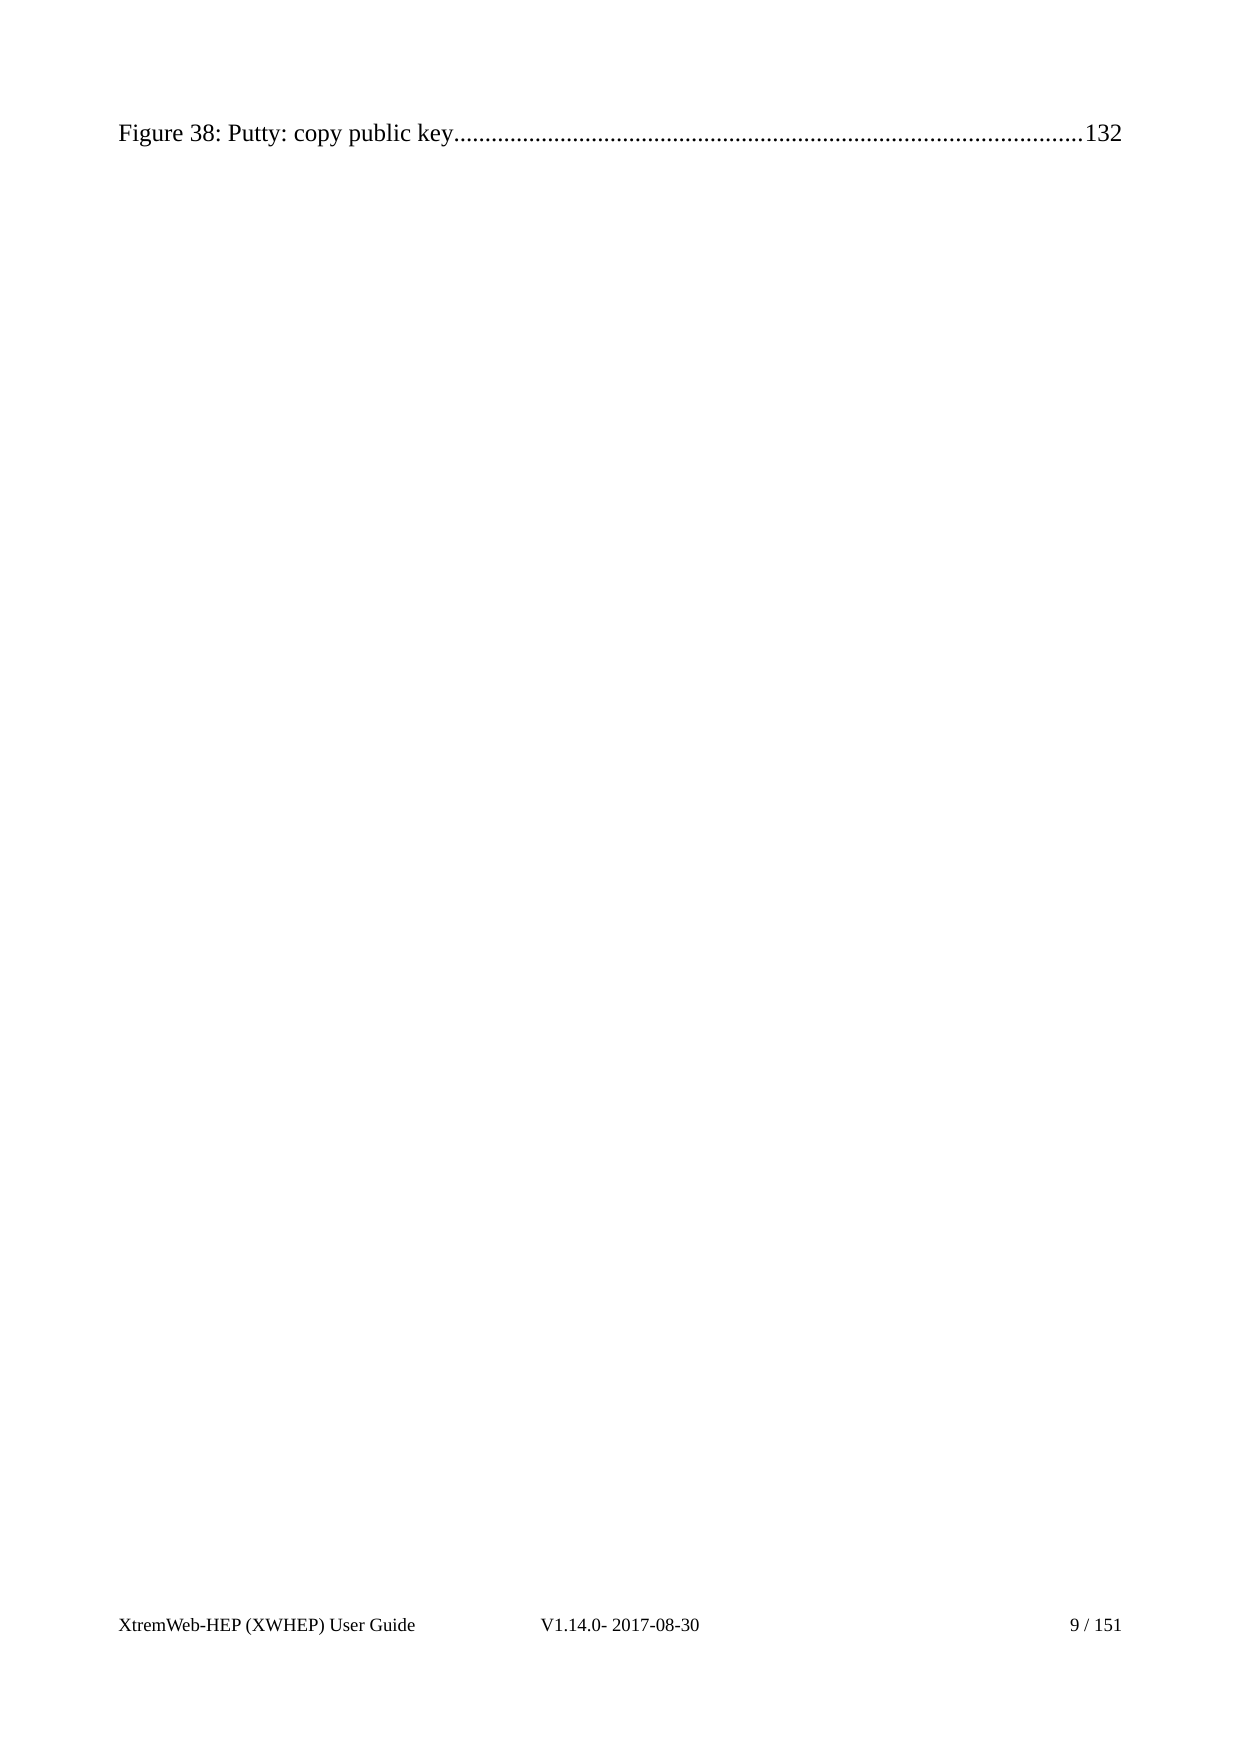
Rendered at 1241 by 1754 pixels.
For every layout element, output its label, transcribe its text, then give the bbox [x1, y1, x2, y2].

text Figure 38: Putty: copy public key 132 [118, 118, 1122, 147]
